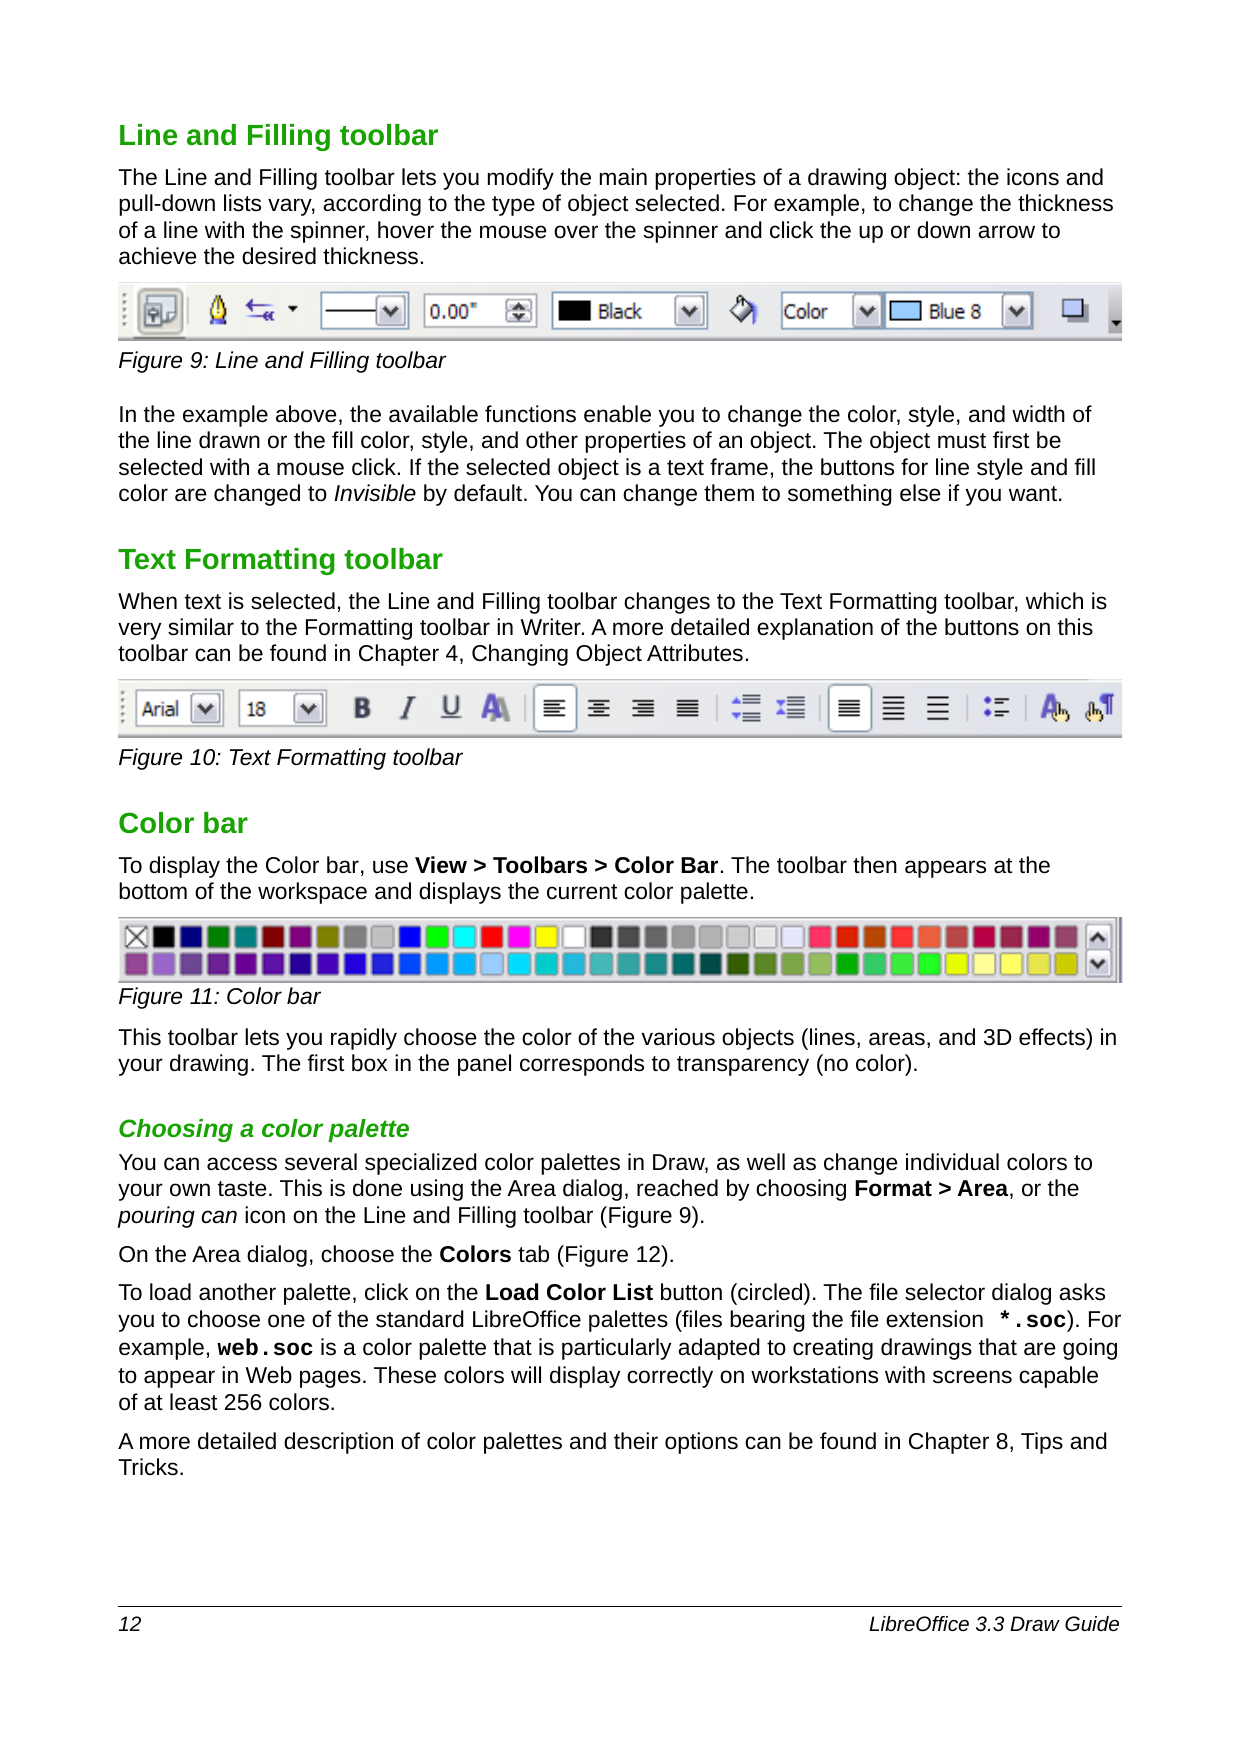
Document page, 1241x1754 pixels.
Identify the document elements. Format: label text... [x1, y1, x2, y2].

picture [118, 917, 1123, 983]
text A more detailed description of color palettes and their options can be found in Chapter 8, Tips and Tricks. [118, 1428, 1122, 1480]
text On the Area dialog, choose the Colors tab (Figure 12). [118, 1241, 1122, 1267]
text To display the Color bar, use View > Toolbars > Color Bar. The toolbar then appears at the bottom of the workspace and displays the current color palette. [118, 852, 1122, 904]
text When text is selected, the Line and Filling toolbar changes to the Text Formatting toolbar, which is very similar to the Formatting toolbar in Writer. A more detailed explanation of the buttons on this toolbar can be found in Chapter 4, Changing Object Attributes. [118, 588, 1122, 667]
text In the example above, the available functions enable you to change the color, style, and width of the line drawn or the fill color, style, and other properties of an object. The object must first be selected with a mouse click. If the selected object is a text frame, the buttons for line style and fill color are changed to Invisible by default. You can change them to something else if you want. [118, 401, 1122, 506]
subtitle Text Formatting toolbar [118, 542, 1122, 575]
picture [118, 679, 1123, 738]
text The Line and Filling toolbar lets you modify the main properties of a drawing object: the icons and pull-down lists vary, according to the type of object selected. For example, to change the thickness of a line with the spinner, hover the mouse over the spinner and click the up or down arrow to achieve the desired thickness. [118, 164, 1122, 269]
text Figure 10: Text Formatting toolbar [118, 744, 1122, 770]
text Figure 9: Line and Filling toolbar [118, 347, 1122, 373]
picture [118, 282, 1123, 341]
text Figure 11: Color bar [118, 983, 1122, 1009]
subtitle Color bar [118, 806, 1122, 839]
text To load another palette, click on the Load Color List button (circled). The file selector dialog asks you to choose one of the standard LibreOffice palettes (files bearing the file extension *.soc). For example, web.soc is a color palette that is particularly adapted to creating drawings that are going to appear in Web pages. These colors will display correctly on workstations with screens capable of at least 256 colors. [118, 1279, 1122, 1415]
subtitle Choosing a color palette [118, 1114, 1122, 1143]
text This toolbar lets you rapidly choose the color of the various objects (lines, areas, and 3D effects) in your drawing. The first box in the panel corresponds to transparency (no color). [118, 1024, 1122, 1076]
subtitle Line and Filling toolbar [118, 118, 1122, 152]
text You can access several specialized color palettes in Draw, as well as change individual colors to your own taste. This is done using the Area dialog, reached by choosing Format > Area, or the pouring can icon on the Line and Filling toolbar (Figure 9). [118, 1149, 1122, 1228]
